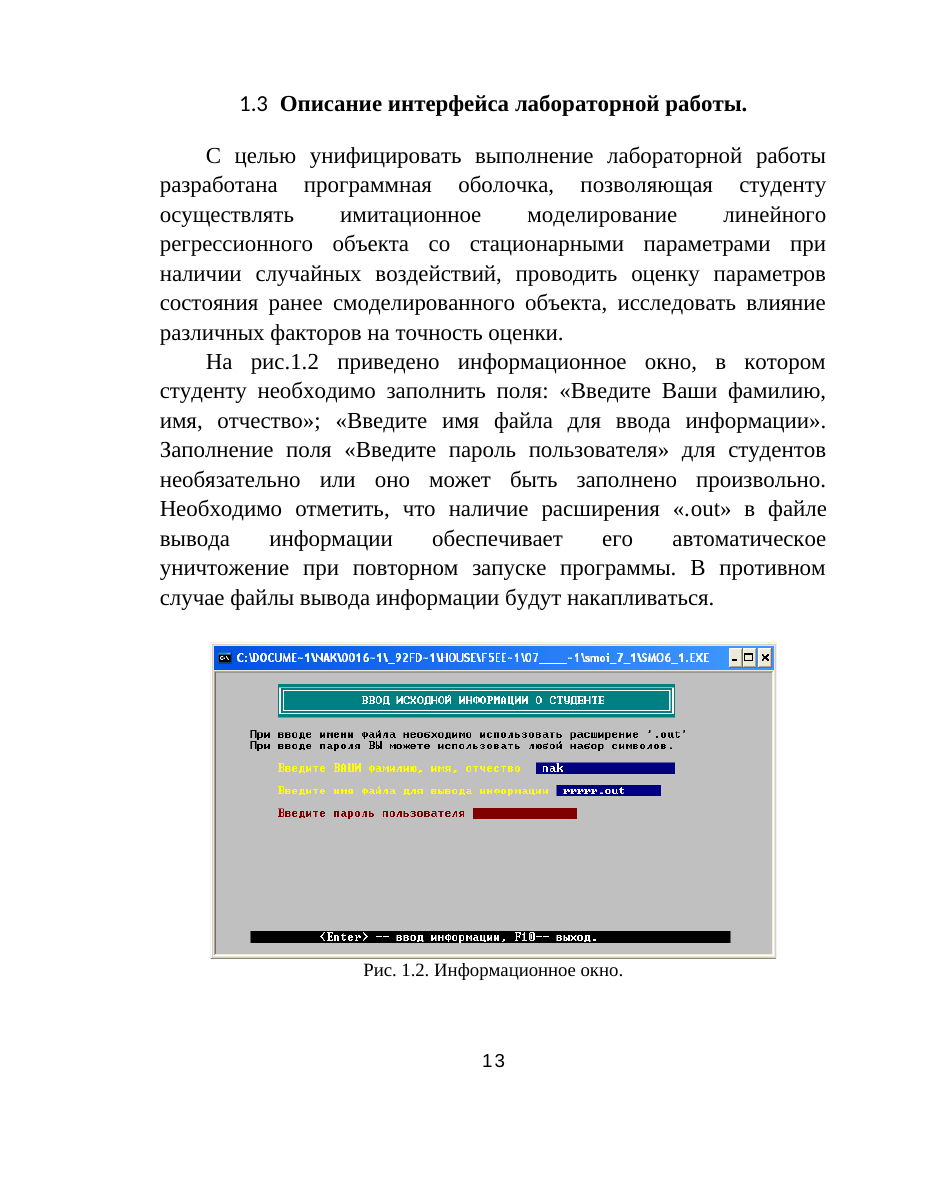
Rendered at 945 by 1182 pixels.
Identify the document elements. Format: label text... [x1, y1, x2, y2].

picture [210, 642, 777, 959]
text На рис.1.2 приведено информационное окно, в котором студенту необходимо заполнить поля: «Введите Ваши фамилию, имя, отчество»; «Введите имя файла для ввода информации». Заполнение поля «Введите пароль пользователя» для студентов необязательно или оно может быть заполнено произвольно. Необходимо отметить, что наличие расширения «.out» в файле вывода информации обеспечивает его автоматическое уничтожение при повторном запуске программы. В противном случае файлы вывода информации будут накапливаться. [159, 348, 827, 610]
text С целью унифицировать выполнение лабораторной работы разработана программная оболочка, позволяющая студенту осуществлять имитационное моделирование линейного регрессионного объекта со стационарными параметрами при наличии случайных воздействий, проводить оценку параметров состояния ранее смоделированного объекта, исследовать влияние различных факторов на точность оценки. [159, 142, 827, 345]
text Рис. 1.2. Информационное окно. [159, 958, 827, 980]
list Описание интерфейса лабораторной работы. [159, 89, 827, 117]
